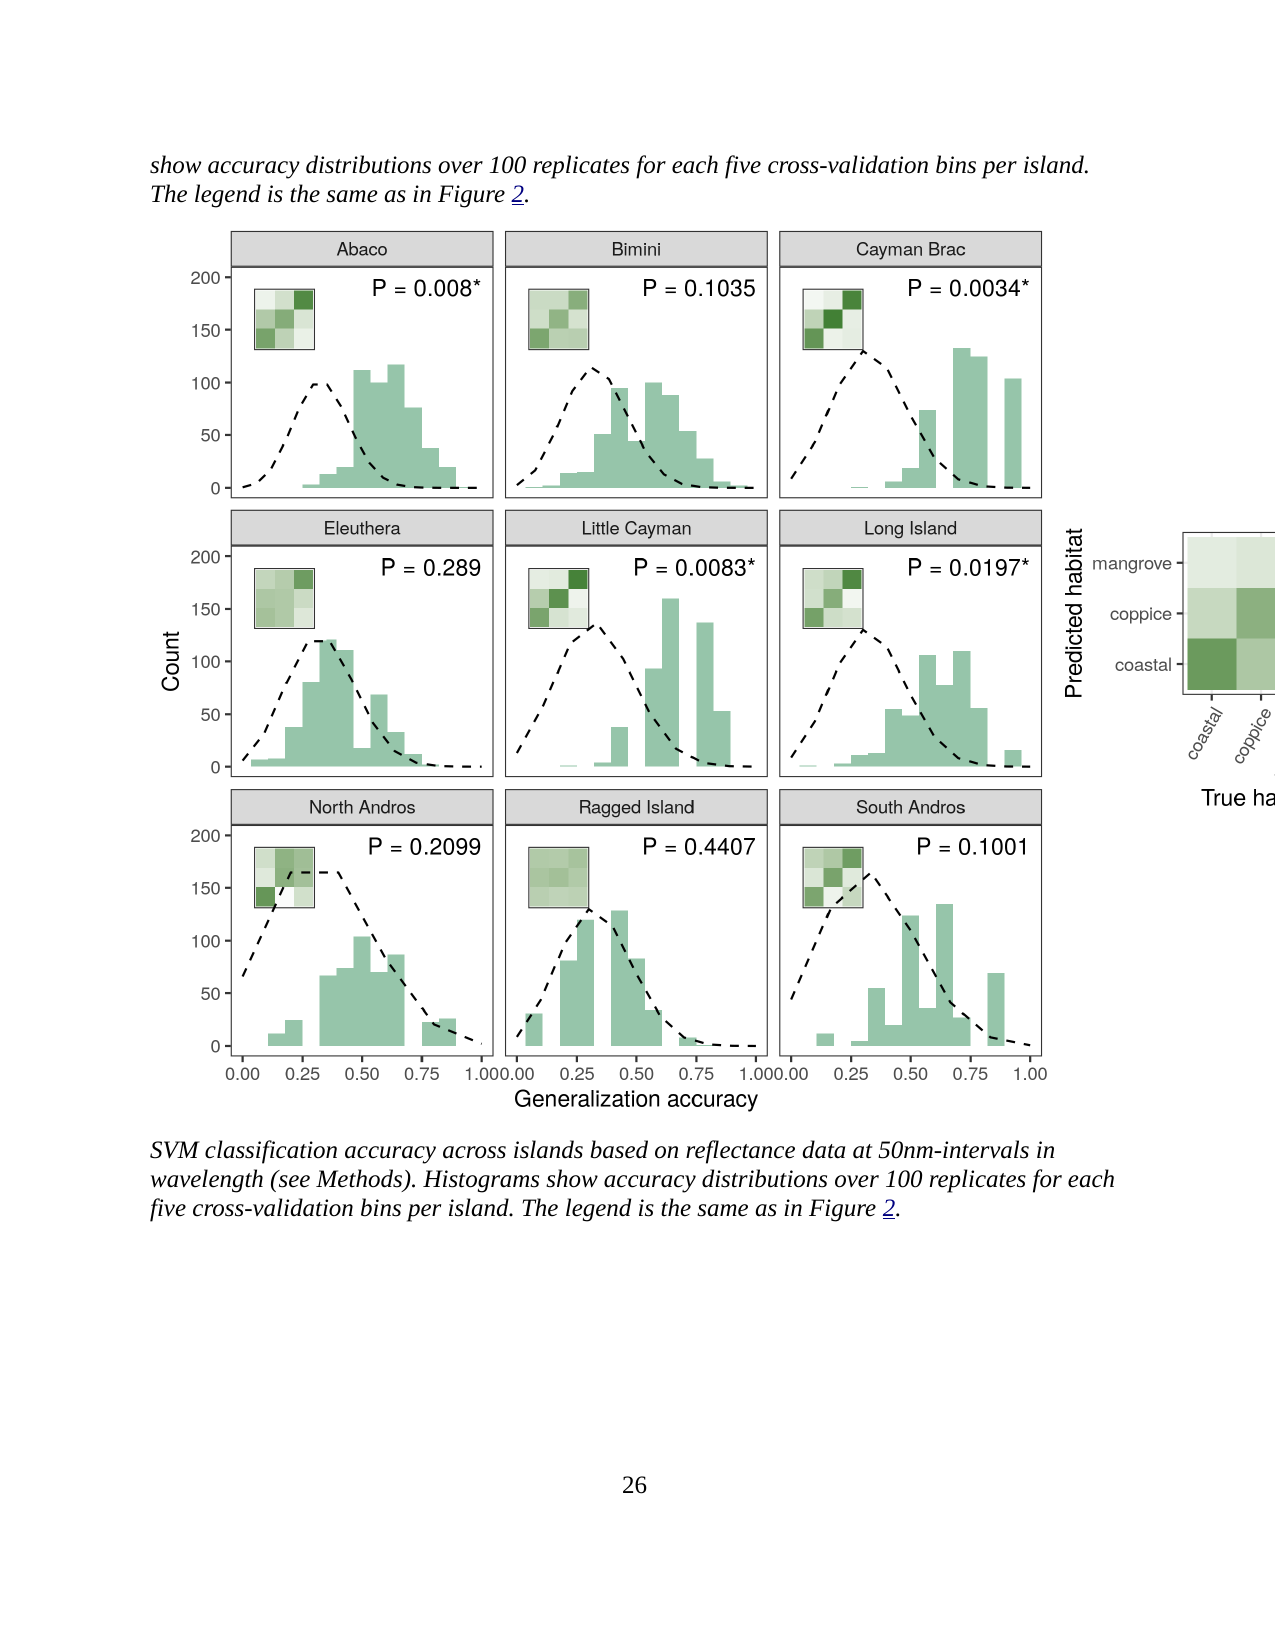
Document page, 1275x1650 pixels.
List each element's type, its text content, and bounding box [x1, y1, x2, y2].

text SVM classification accuracy across islands based on reflectance data at 50nm-intervals in wavelength (see Methods). Histograms show accuracy distributions over 100 replicates for each five cross-validation bins per island. The legend is the same as in Figure 2. [150, 1136, 1125, 1222]
picture [150, 220, 1275, 1123]
text show accuracy distributions over 100 replicates for each five cross-validation bins per island. The legend is the same as in Figure 2. [150, 150, 1125, 207]
